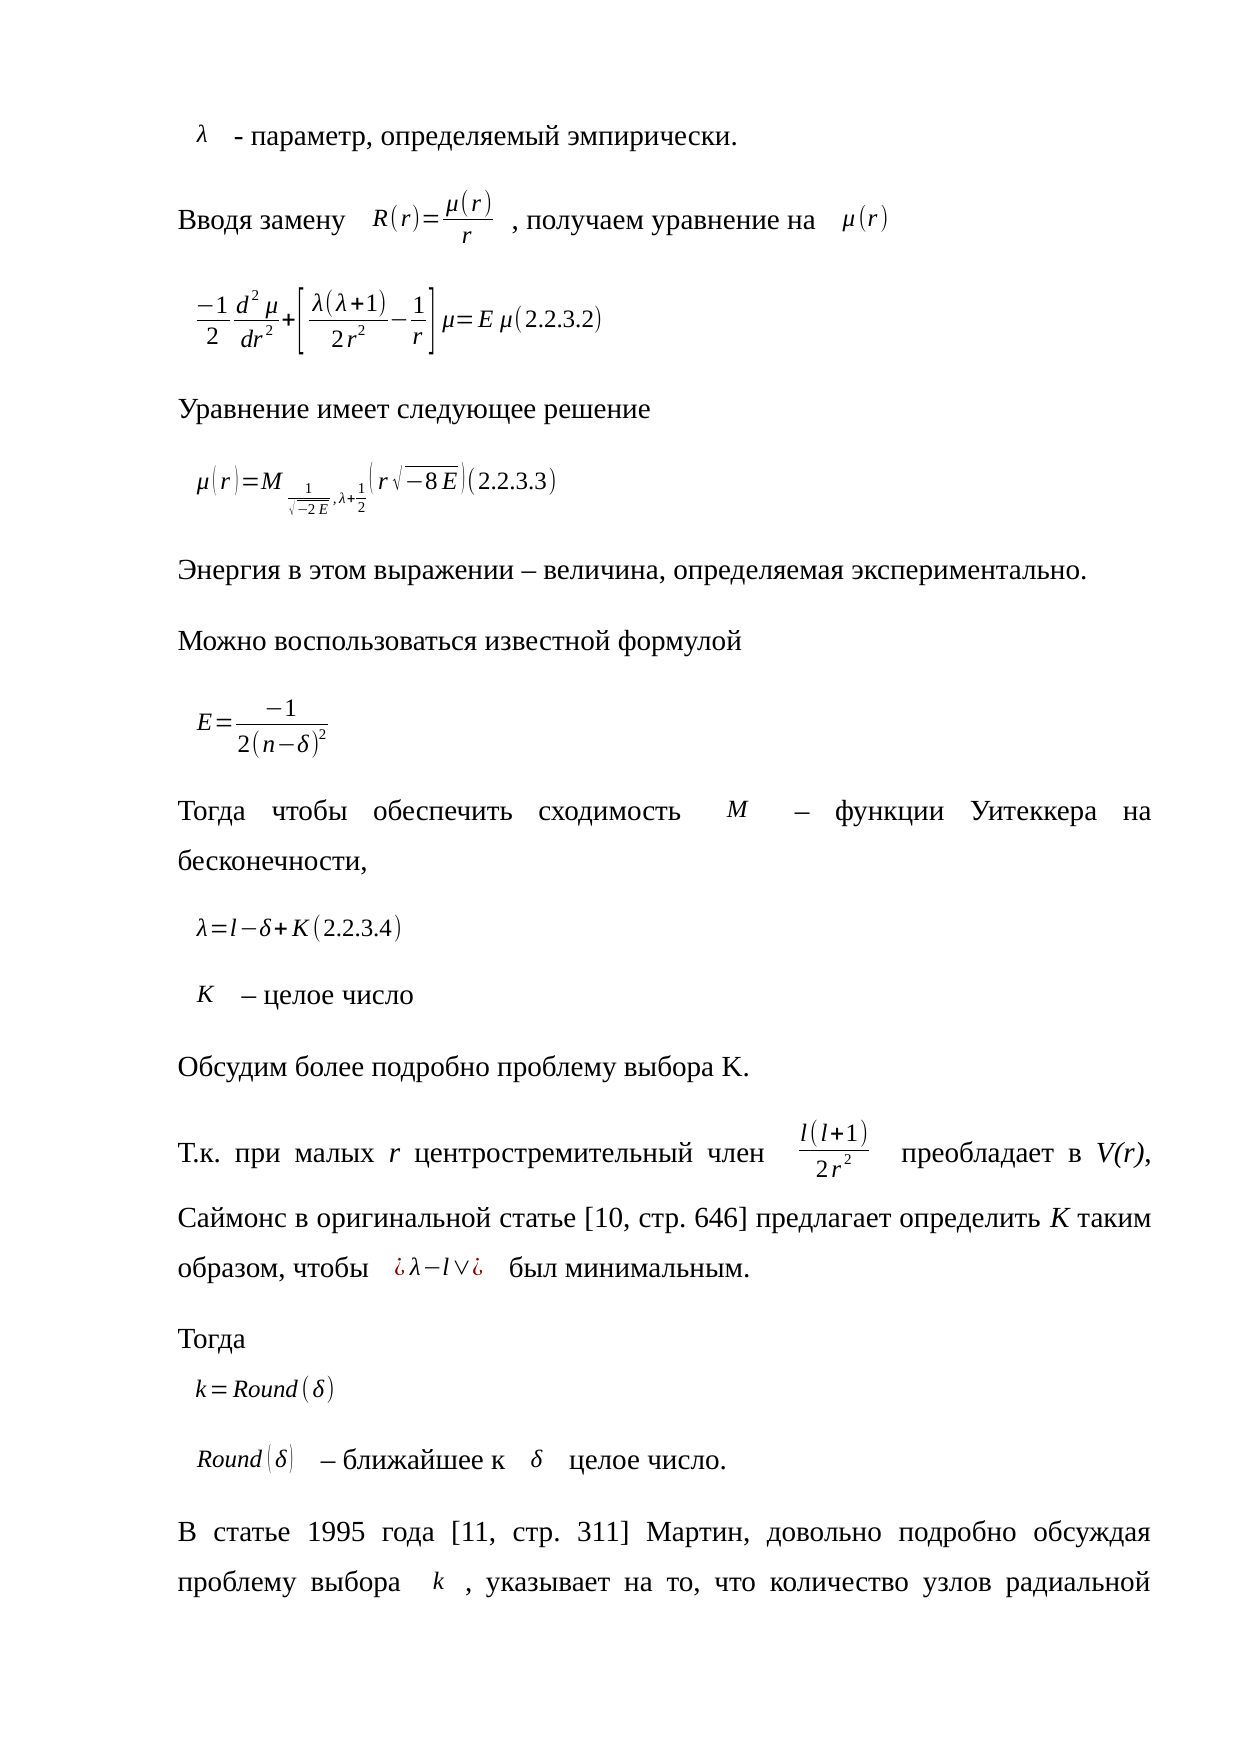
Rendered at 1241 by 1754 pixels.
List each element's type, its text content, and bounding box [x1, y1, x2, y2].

text Можно воспользоваться известной формулой [177, 623, 1152, 657]
text – целое число [177, 977, 1152, 1011]
text – ближайшее к целое число. [177, 1442, 1152, 1477]
text В статье 1995 года [11, стр. 311] Мартин, довольно подробно обсуждая проблему выбора , указывает на то, что количество узлов радиальной [177, 1514, 1152, 1598]
text Уравнение имеет следующее решение [177, 391, 1152, 425]
text Вводя замену , получаем уравнение на [177, 189, 1152, 249]
text Энергия в этом выражении – величина, определяемая экспериментально. [177, 552, 1152, 586]
text Т.к. при малых r центростремительный член преобладает в V(r), Саймонс в оригинальной статье [10, стр. 646] предлагает определить K таким образом, чтобы был минимальным. [177, 1120, 1152, 1284]
text Обсудим более подробно проблему выбора K. [177, 1049, 1152, 1082]
text - параметр, определяемый эмпирически. [177, 118, 1152, 152]
text Тогда [177, 1321, 1152, 1407]
text Тогда чтобы обеспечить сходимость – функции Уитеккера на бесконечности, [177, 793, 1152, 877]
